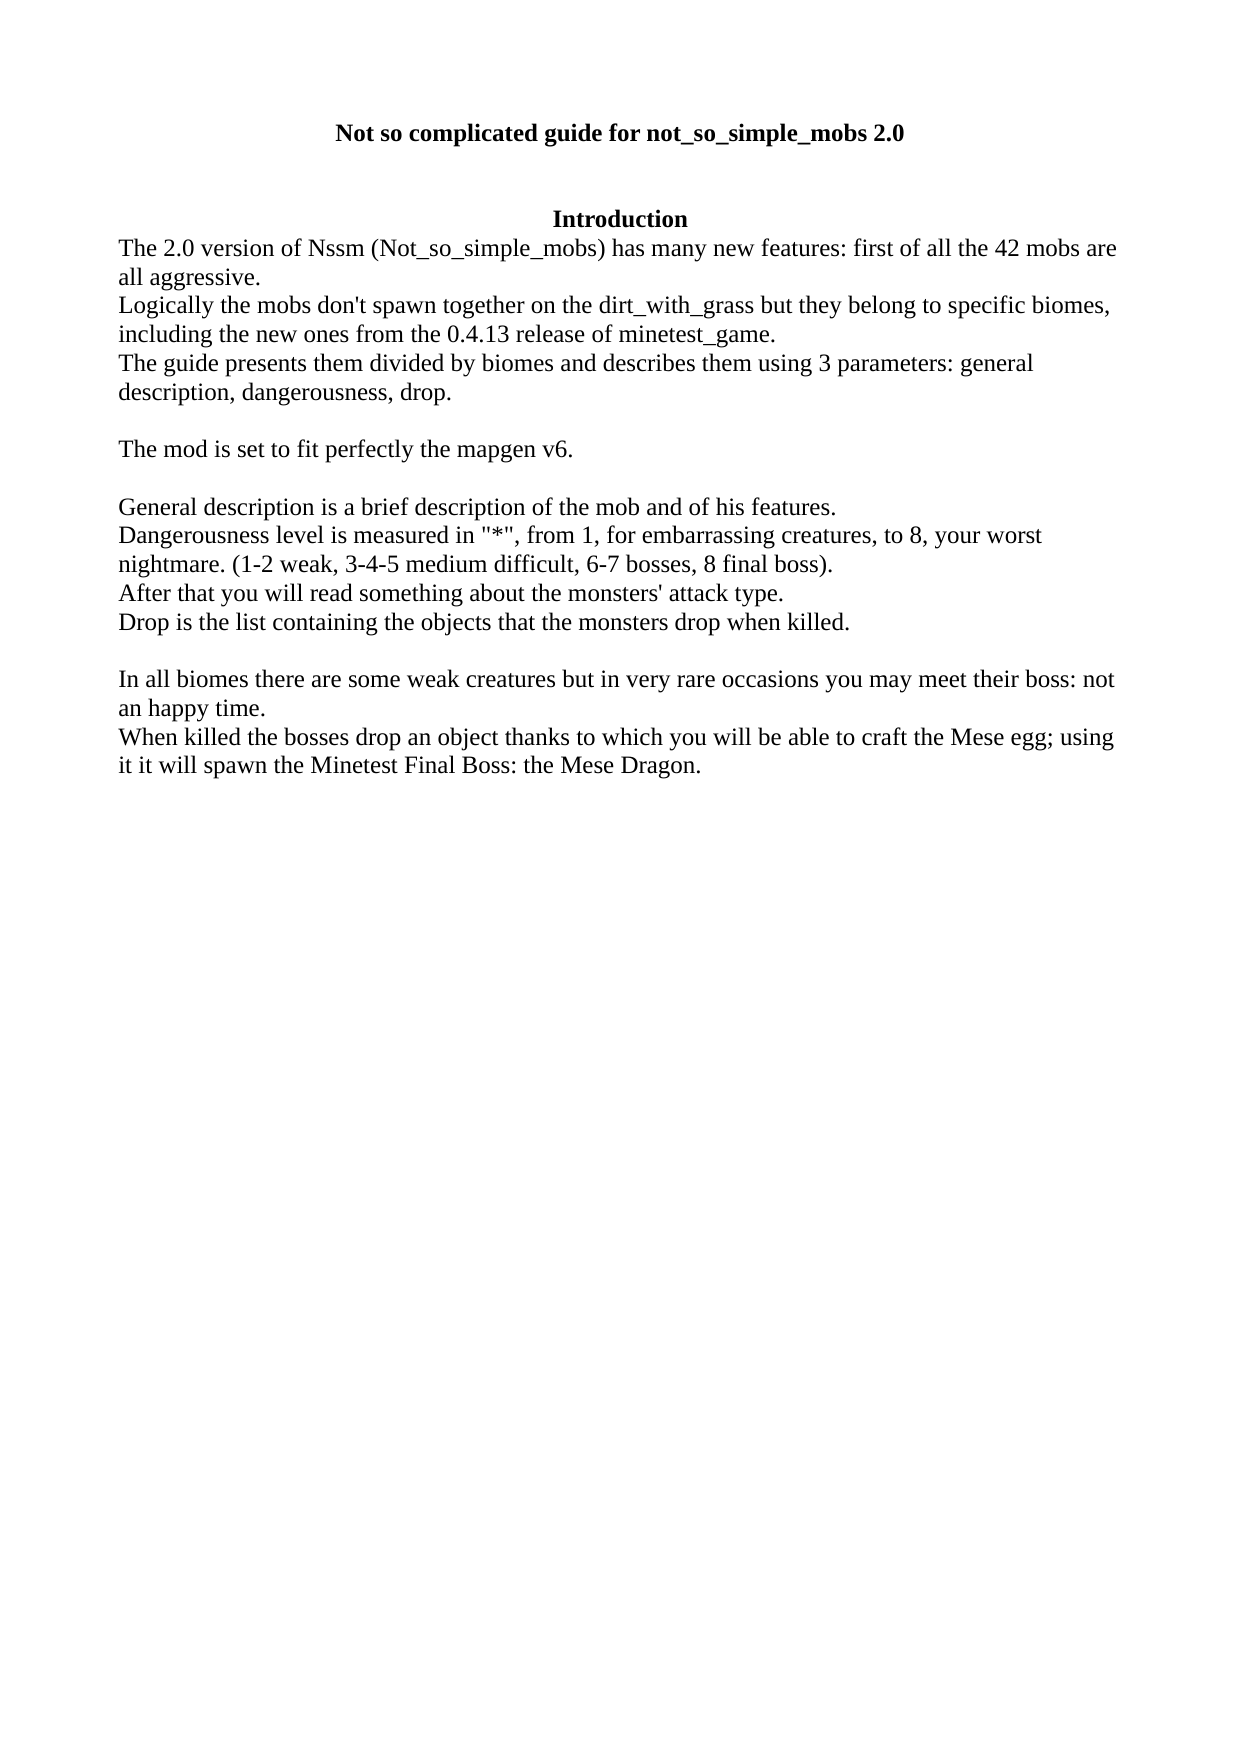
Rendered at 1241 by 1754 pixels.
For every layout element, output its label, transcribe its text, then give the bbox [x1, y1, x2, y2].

text Logically the mobs don't spawn together on the dirt_with_grass but they belong to specific biomes, including the new ones from the 0.4.13 release of minetest_game. [118, 291, 1122, 348]
text The mod is set to fit perfectly the mapgen v6. [118, 434, 1122, 463]
text When killed the bosses drop an object thanks to which you will be able to craft the Mese egg; using it it will spawn the Minetest Final Boss: the Mese Dragon. [118, 722, 1122, 779]
text Not so complicated guide for not_so_simple_mobs 2.0 [118, 118, 1122, 147]
text The 2.0 version of Nssm (Not_so_simple_mobs) has many new features: first of all the 42 mobs are all aggressive. [118, 233, 1122, 291]
text Introduction [118, 204, 1122, 233]
text Dangerousness level is measured in "*", from 1, for embarrassing creatures, to 8, your worst nightmare. (1-2 weak, 3-4-5 medium difficult, 6-7 bosses, 8 final boss). [118, 521, 1122, 578]
text The guide presents them divided by biomes and describes them using 3 parameters: general description, dangerousness, drop. [118, 348, 1122, 406]
text After that you will read something about the monsters' attack type. [118, 578, 1122, 607]
text In all biomes there are some weak creatures but in very rare occasions you may meet their boss: not an happy time. [118, 664, 1122, 722]
text Drop is the list containing the objects that the monsters drop when killed. [118, 607, 1122, 636]
text General description is a brief description of the mob and of his features. [118, 492, 1122, 521]
